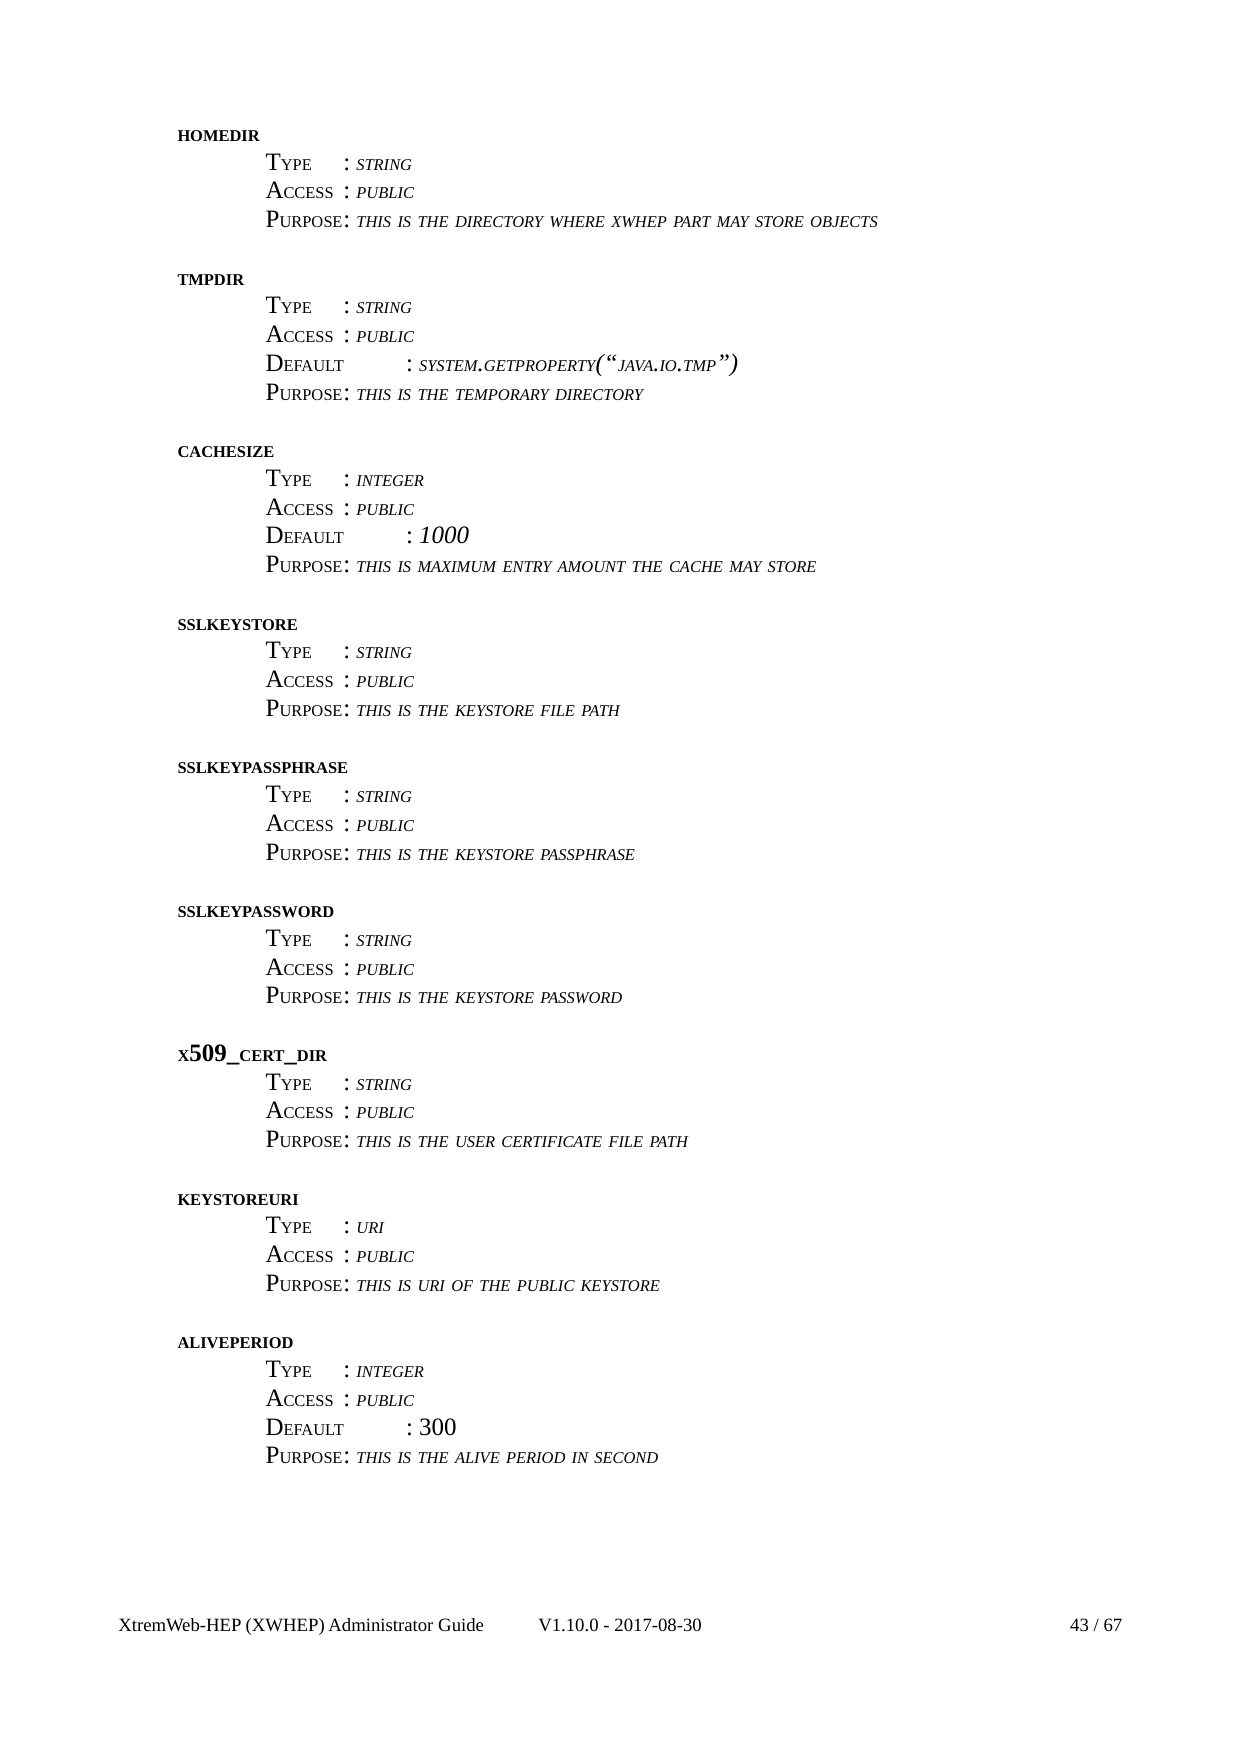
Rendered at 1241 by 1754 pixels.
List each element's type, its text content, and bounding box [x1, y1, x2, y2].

text Purpose : this is the user certificate file path [265, 1124, 1122, 1153]
text keystoreuri [177, 1182, 1122, 1211]
text x509_cert_dir [177, 1038, 1122, 1067]
text Default : system.getproperty(“java.io.tmp”) [265, 348, 1122, 377]
text Purpose : this is uri of the public keystore [265, 1268, 1122, 1297]
text Access : public [265, 319, 1122, 348]
text homedir [177, 118, 1122, 147]
text Purpose : this is the temporary directory [265, 377, 1122, 406]
text aliveperiod [177, 1326, 1122, 1354]
text Type : integer [265, 1354, 1122, 1383]
text Purpose : this is the directory where xwhep part may store objects [265, 204, 1122, 233]
text Default : 1000 [265, 521, 1122, 549]
text Access : public [265, 1383, 1122, 1412]
text Access : public [265, 176, 1122, 204]
text Type : string [265, 923, 1122, 952]
text Type : integer [265, 463, 1122, 492]
text Type : string [265, 147, 1122, 176]
text sslkeypassword [177, 894, 1122, 923]
text Access : public [265, 664, 1122, 693]
text Access : public [265, 1239, 1122, 1268]
text Purpose : this is the alive period in second [265, 1441, 1122, 1469]
text sslkeystore [177, 607, 1122, 636]
text Purpose : this is maximum entry amount the cache may store [265, 549, 1122, 578]
text Access : public [265, 1096, 1122, 1124]
text Purpose : this is the keystore file path [265, 693, 1122, 722]
text sslkeypassphrase [177, 751, 1122, 779]
text cachesize [177, 434, 1122, 463]
text Default : 300 [265, 1412, 1122, 1441]
text Access : public [265, 492, 1122, 521]
text Type : string [265, 1067, 1122, 1096]
text tmpdir [177, 262, 1122, 291]
text Access : public [265, 808, 1122, 837]
text Purpose : this is the keystore password [265, 981, 1122, 1009]
text Type : uri [265, 1211, 1122, 1239]
text Purpose : this is the keystore passphrase [265, 837, 1122, 866]
text Access : public [265, 952, 1122, 981]
text Type : string [265, 779, 1122, 808]
text Type : string [265, 291, 1122, 319]
text Type : string [265, 636, 1122, 664]
